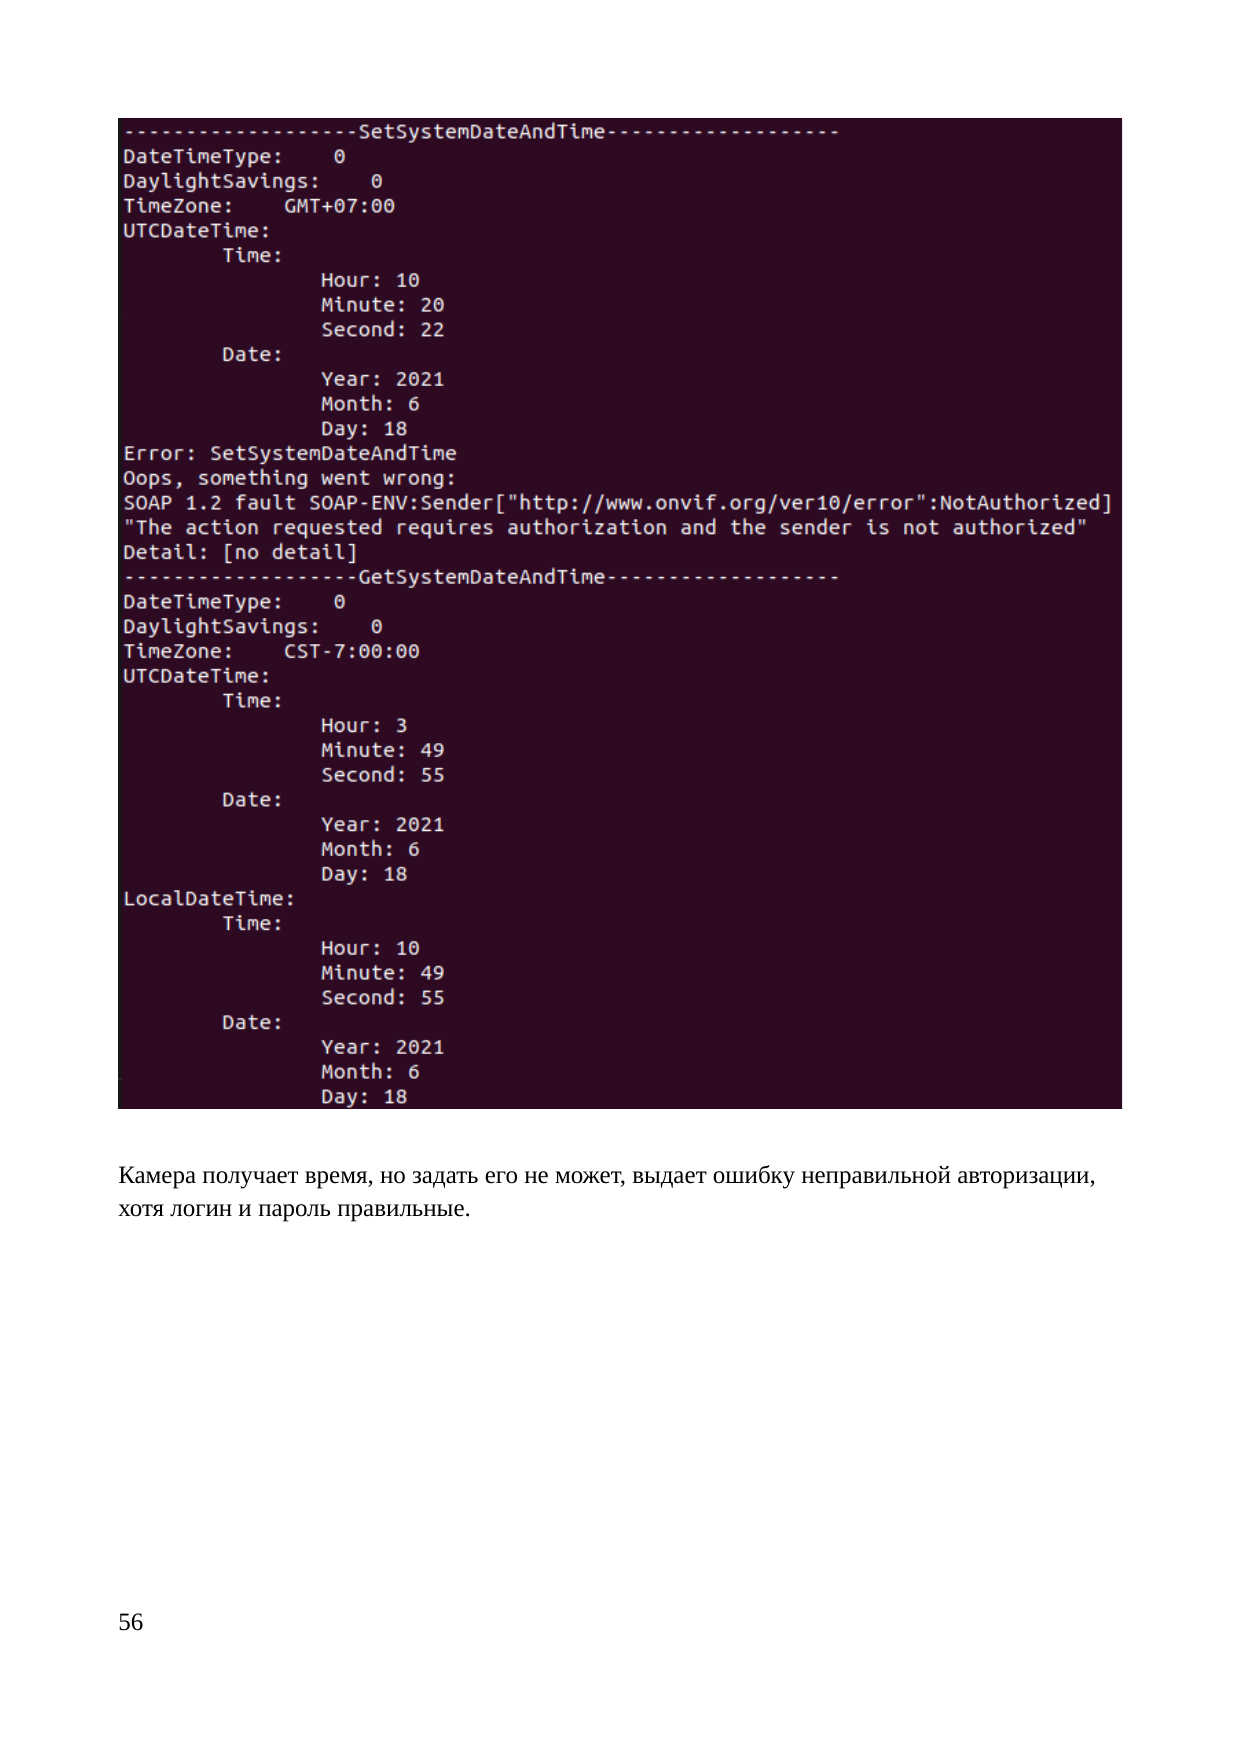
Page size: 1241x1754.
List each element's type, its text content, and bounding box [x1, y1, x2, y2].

text Камера получает время, но задать его не может, выдает ошибку неправильной авторизации, хотя логин и пароль правильные. [118, 1160, 1122, 1222]
picture [118, 118, 1123, 1109]
